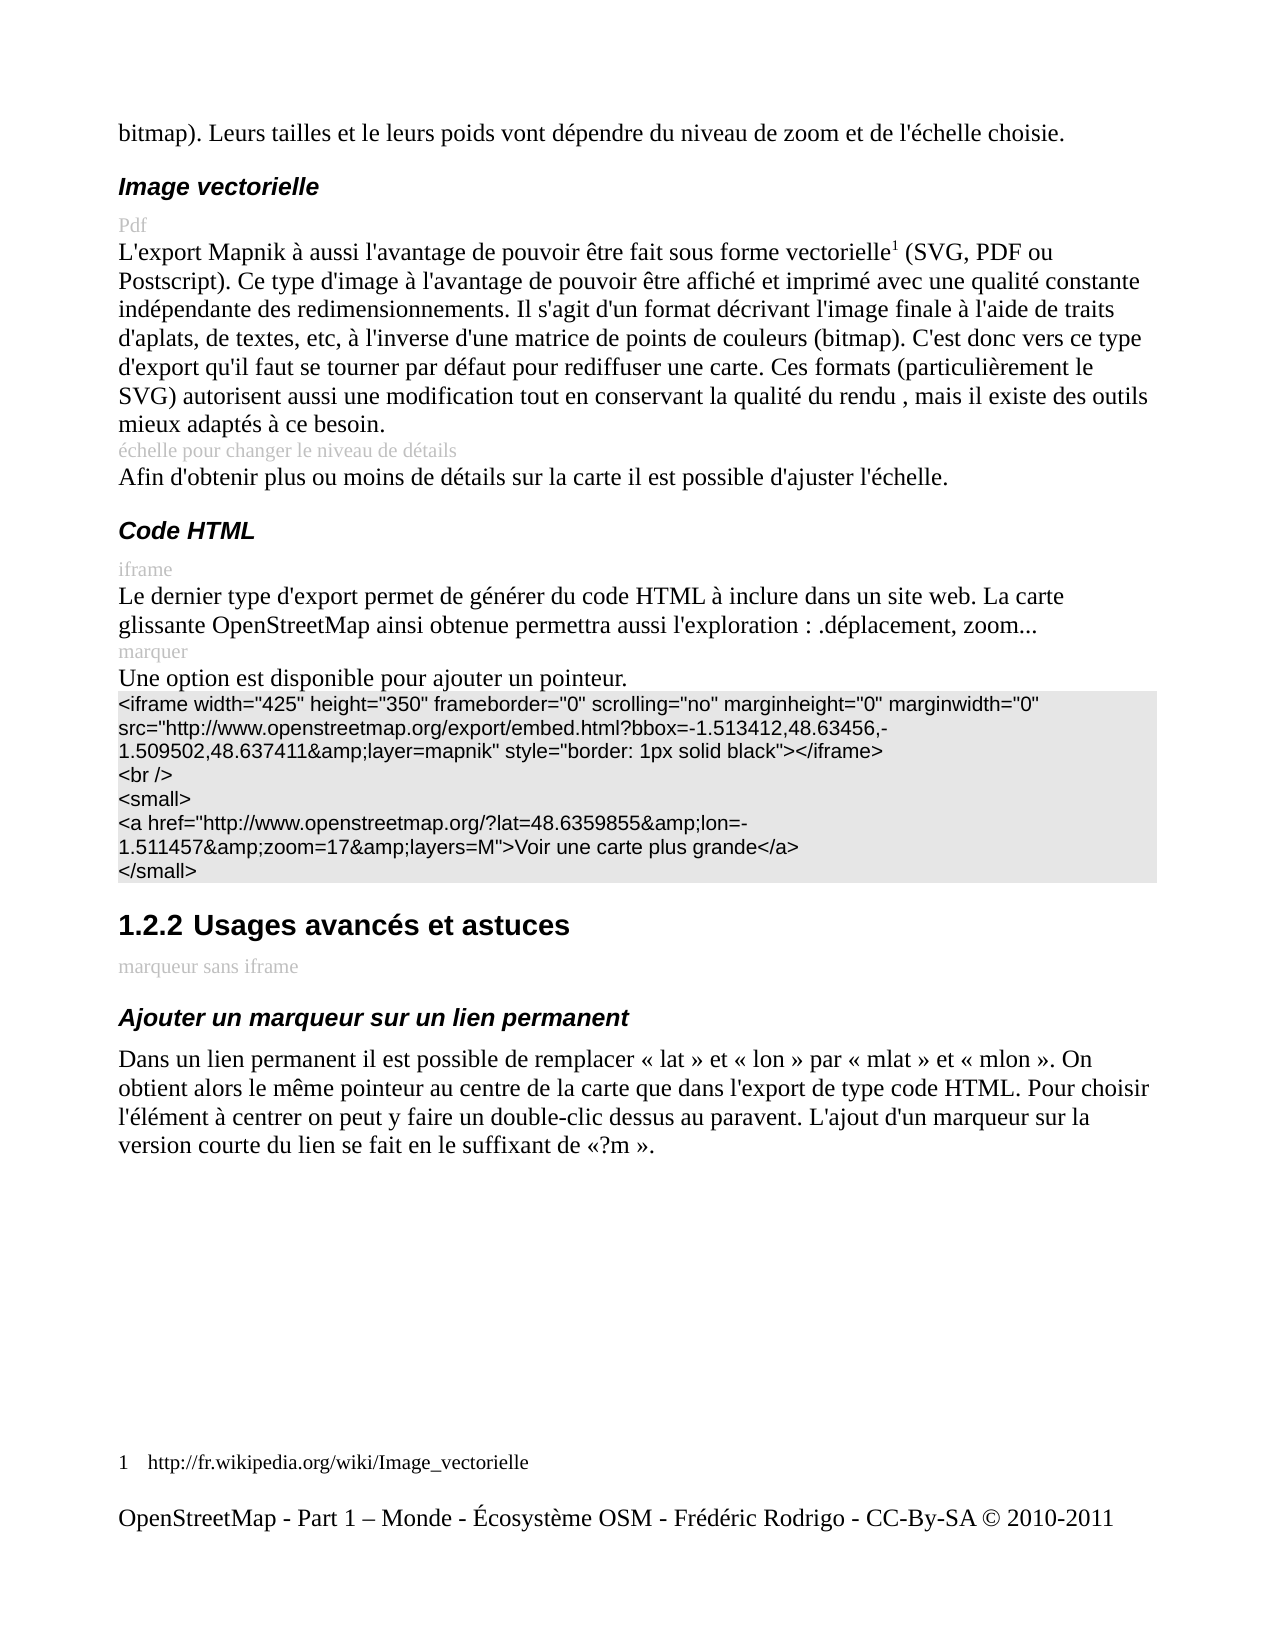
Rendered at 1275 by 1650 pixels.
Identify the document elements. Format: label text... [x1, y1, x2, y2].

subtitle Usages avancés et astuces [118, 908, 1157, 942]
text Le dernier type d'export permet de générer du code HTML à inclure dans un site web. La carte glissante OpenStreetMap ainsi obtenue permettra aussi l'exploration : .déplacement, zoom... [118, 581, 1157, 639]
text <a href="http://www.openstreetmap.org/?lat=48.6359855&amp;lon=-1.511457&amp;zoom=17&amp;layers=M">Voir une carte plus grande</a> [118, 811, 1157, 859]
text échelle pour changer le niveau de détails [118, 438, 1157, 462]
text Afin d'obtenir plus ou moins de détails sur la carte il est possible d'ajuster l'échelle. [118, 462, 1157, 491]
text <br /> [118, 763, 1157, 787]
text bitmap). Leurs tailles et le leurs poids vont dépendre du niveau de zoom et de l'échelle choisie. [118, 118, 1157, 147]
text Pdf [118, 213, 1157, 237]
subtitle Code HTML [118, 516, 1157, 544]
text L'export Mapnik à aussi l'avantage de pouvoir être fait sous forme vectorielle (SVG, PDF ou Postscript). Ce type d'image à l'avantage de pouvoir être affiché et imprimé avec une qualité constante indépendante des redimensionnements. Il s'agit d'un format décrivant l'image finale à l'aide de traits d'aplats, de textes, etc, à l'inverse d'une matrice de points de couleurs (bitmap). C'est donc vers ce type d'export qu'il faut se tourner par défaut pour rediffuser une carte. Ces formats (particulièrement le SVG) autorisent aussi une modification tout en conservant la qualité du rendu , mais il existe des outils mieux adaptés à ce besoin. [118, 237, 1157, 438]
text Une option est disponible pour ajouter un pointeur. [118, 663, 1157, 691]
text iframe [118, 557, 1157, 581]
text http://fr.wikipedia.org/wiki/Image_vectorielle [118, 1449, 1157, 1474]
text marqueur sans iframe [118, 954, 1157, 978]
subtitle Ajouter un marqueur sur un lien permanent [118, 1003, 1157, 1032]
text <iframe width="425" height="350" frameborder="0" scrolling="no" marginheight="0" marginwidth="0" src="http://www.openstreetmap.org/export/embed.html?bbox=-1.513412,48.63456,-1.509502,48.637411&amp;layer=mapnik" style="border: 1px solid black"></iframe> [118, 691, 1157, 763]
text marquer [118, 639, 1157, 663]
text Dans un lien permanent il est possible de remplacer « lat » et « lon » par « mlat » et « mlon ». On obtient alors le même pointeur au centre de la carte que dans l'export de type code HTML. Pour choisir l'élément à centrer on peut y faire un double-clic dessus au paravent. L'ajout d'un marqueur sur la version courte du lien se fait en le suffixant de «?m ». [118, 1044, 1157, 1159]
text </small> [118, 859, 1157, 883]
subtitle Image vectorielle [118, 172, 1157, 200]
text <small> [118, 787, 1157, 811]
